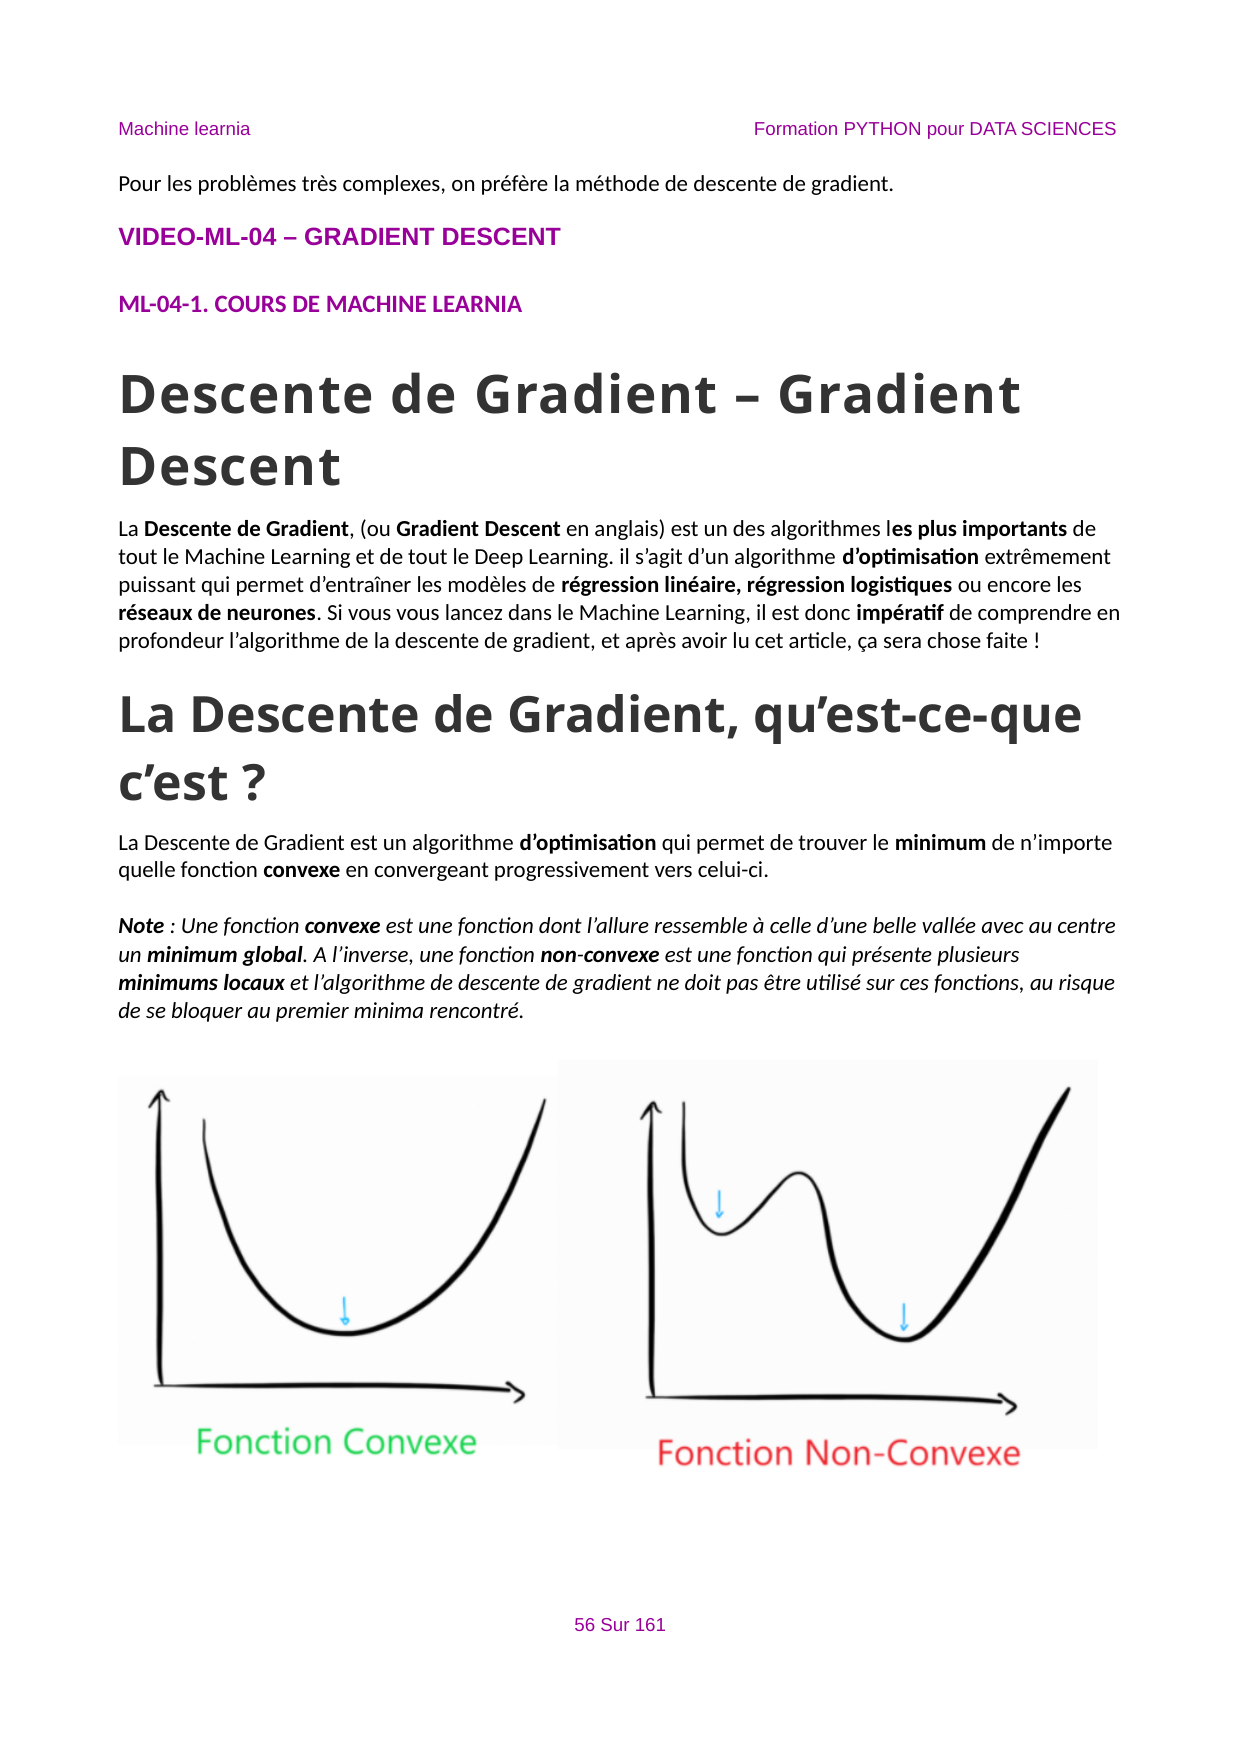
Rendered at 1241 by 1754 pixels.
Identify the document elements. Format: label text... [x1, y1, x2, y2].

text Pour les problèmes très complexes, on préfère la méthode de descente de gradient. [118, 169, 1122, 197]
subtitle VIDEO-ML-04 – GRADIENT DESCENT [118, 222, 1122, 251]
subtitle ML-04-1. COURS DE MACHINE LEARNIA [118, 288, 1122, 319]
subtitle La Descente de Gradient, qu’est-ce-que c’est ? [118, 679, 1122, 815]
text Note : Une fonction convexe est une fonction dont l’allure ressemble à celle d’une belle vallée avec au centre un minimum global. A l’inverse, une fonction non-convexe est une fonction qui présente plusieurs minimums locaux et l’algorithme de descente de gradient ne doit pas être utilisé sur ces fonctions, au risque de se bloquer au premier minima rencontré. [118, 912, 1122, 1024]
subtitle Descente de Gradient – Gradient Descent [118, 356, 1122, 501]
text La Descente de Gradient, (ou Gradient Descent en anglais) est un des algorithmes les plus importants de tout le Machine Learning et de tout le Deep Learning. il s’agit d’un algorithme d’optimisation extrêmement puissant qui permet d’entraîner les modèles de régression linéaire, régression logistiques ou encore les réseaux de neurones. Si vous vous lancez dans le Machine Learning, il est donc impératif de comprendre en profondeur l’algorithme de la descente de gradient, et après avoir lu cet article, ça sera chose faite ! [118, 514, 1122, 654]
text La Descente de Gradient est un algorithme d’optimisation qui permet de trouver le minimum de n’importe quelle fonction convexe en convergeant progressivement vers celui-ci. [118, 828, 1122, 884]
picture [118, 1051, 1122, 1505]
